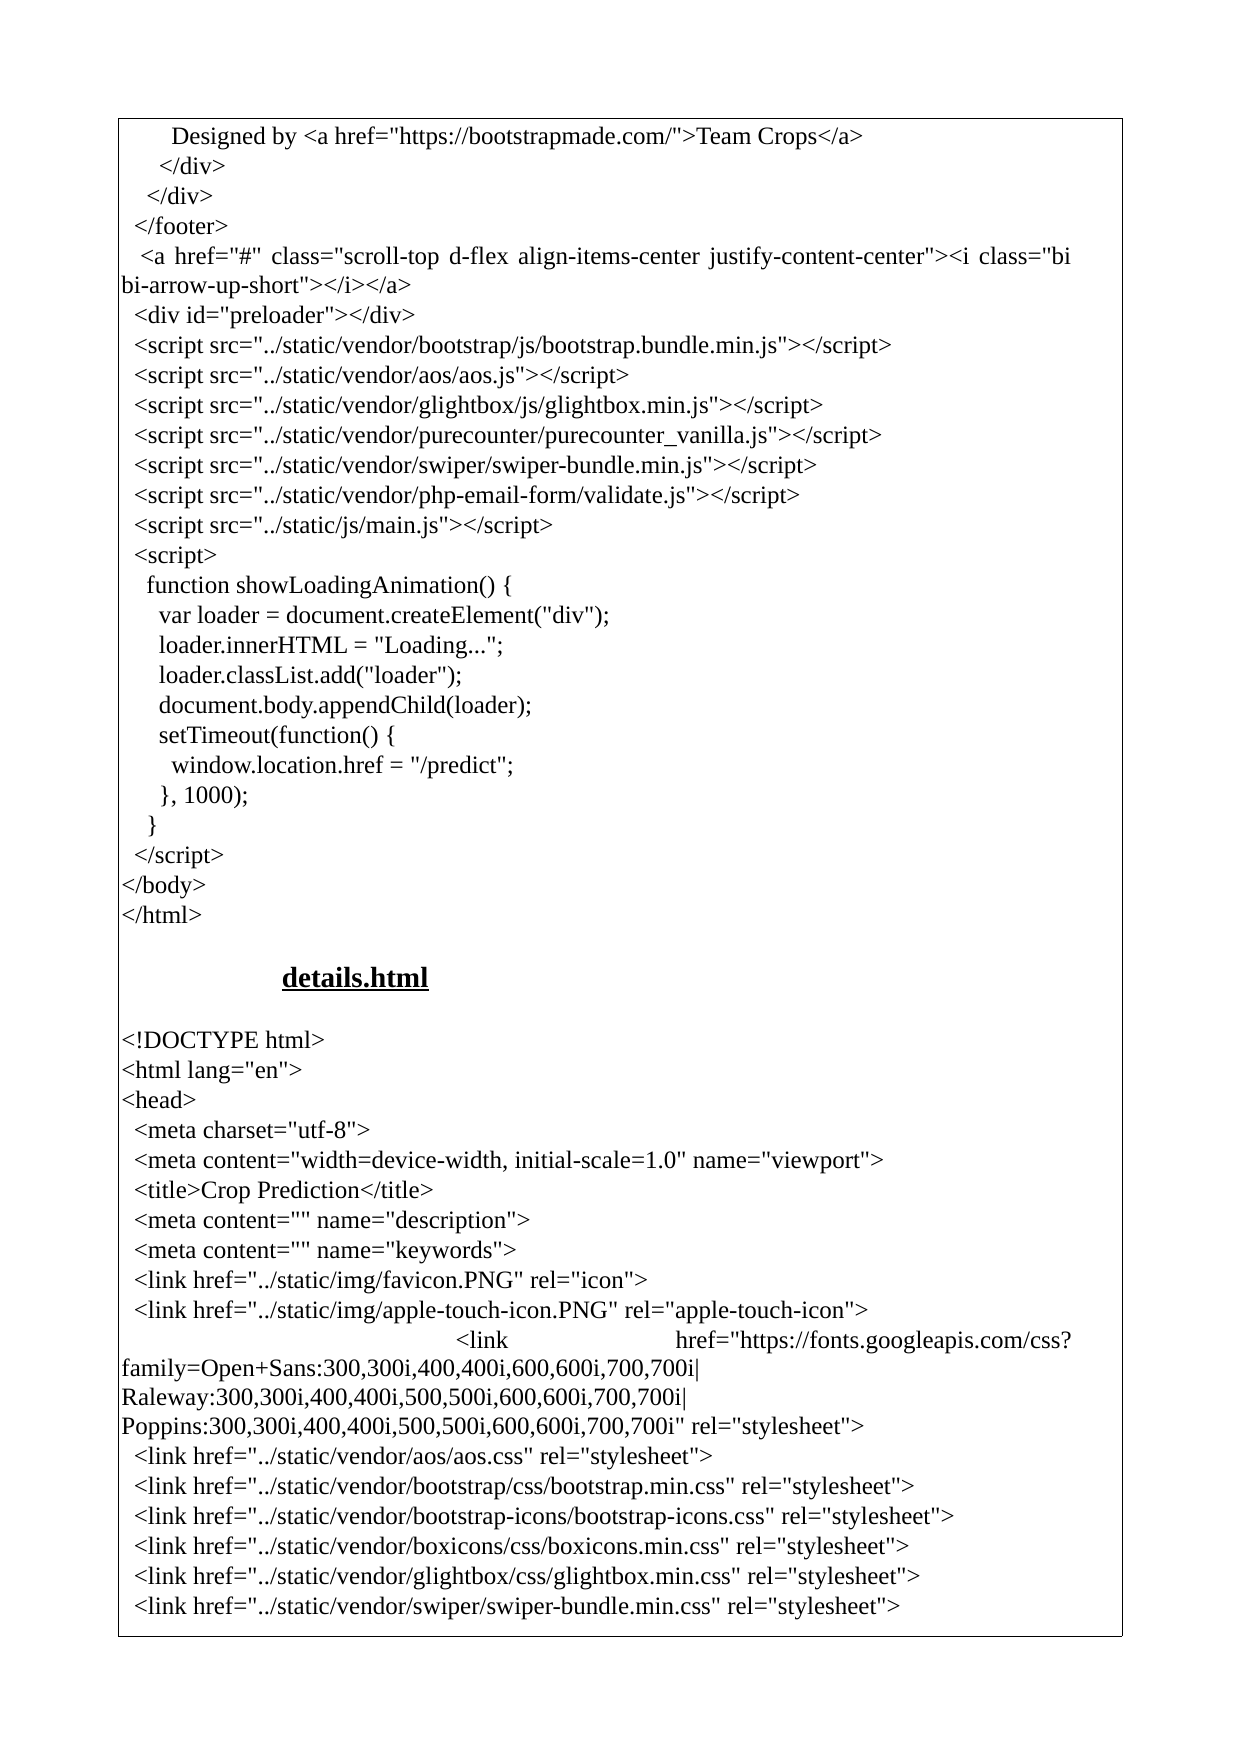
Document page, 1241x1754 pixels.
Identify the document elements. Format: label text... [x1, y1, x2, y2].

text <meta content="width=device-width, initial-scale=1.0" name="viewport"> [121, 1145, 1072, 1173]
text <script src="../static/vendor/aos/aos.js"></script> [121, 360, 1072, 389]
text <link href="../static/vendor/bootstrap-icons/bootstrap-icons.css" rel="stylesheet"> [121, 1501, 1072, 1530]
text <link href="../static/vendor/glightbox/css/glightbox.min.css" rel="stylesheet"> [121, 1561, 1072, 1590]
text <link href="../static/vendor/bootstrap/css/bootstrap.min.css" rel="stylesheet"> [121, 1471, 1072, 1500]
text var loader = document.createElement("div"); [121, 600, 1072, 629]
text <link href="../static/vendor/swiper/swiper-bundle.min.css" rel="stylesheet"> [121, 1591, 1072, 1620]
text <script src="../static/js/main.js"></script> [121, 510, 1072, 539]
text loader.innerHTML = "Loading..."; [121, 630, 1072, 659]
text <meta charset="utf-8"> [121, 1115, 1072, 1143]
text <script src="../static/vendor/swiper/swiper-bundle.min.js"></script> [121, 450, 1072, 479]
text <script> [121, 540, 1072, 569]
text <script src="../static/vendor/bootstrap/js/bootstrap.bundle.min.js"></script> [121, 330, 1072, 359]
text loader.classList.add("loader"); [121, 660, 1072, 689]
text <title>Crop Prediction</title> [121, 1175, 1072, 1203]
text <html lang="en"> [121, 1055, 1072, 1083]
text <script src="../static/vendor/php-email-form/validate.js"></script> [121, 480, 1072, 509]
text <div id="preloader"></div> [121, 300, 1072, 329]
text <head> [121, 1085, 1072, 1113]
text <link href="https://fonts.googleapis.com/css?family=Open+Sans:300,300i,400,400i,600,600i,700,700i|Raleway:300,300i,400,400i,500,500i,600,600i,700,700i|Poppins:300,300i,400,400i,500,500i,600,600i,700,700i" rel="stylesheet"> [121, 1325, 1072, 1440]
text </body> [121, 870, 1072, 899]
text </html> [121, 900, 1072, 929]
text } [121, 810, 1072, 839]
text <meta content="" name="description"> [121, 1205, 1072, 1233]
text Designed by <a href="https://bootstrapmade.com/">Team Crops</a> [121, 121, 1072, 150]
text <meta content="" name="keywords"> [121, 1235, 1072, 1263]
text </footer> [121, 211, 1072, 240]
text }, 1000); [121, 780, 1072, 809]
text <link href="../static/vendor/boxicons/css/boxicons.min.css" rel="stylesheet"> [121, 1531, 1072, 1560]
text function showLoadingAnimation() { [121, 570, 1072, 599]
text window.location.href = "/predict"; [121, 750, 1072, 779]
text <link href="../static/vendor/aos/aos.css" rel="stylesheet"> [121, 1441, 1072, 1470]
text <script src="../static/vendor/glightbox/js/glightbox.min.js"></script> [121, 390, 1072, 419]
text </div> [121, 181, 1072, 210]
text <!DOCTYPE html> [121, 1025, 1072, 1053]
text details.html [121, 960, 1072, 993]
text document.body.appendChild(loader); [121, 690, 1072, 719]
text <script src="../static/vendor/purecounter/purecounter_vanilla.js"></script> [121, 420, 1072, 449]
text setTimeout(function() { [121, 720, 1072, 749]
text </script> [121, 840, 1072, 869]
text <link href="../static/img/favicon.PNG" rel="icon"> [121, 1265, 1072, 1293]
text </div> [121, 151, 1072, 180]
text <a href="#" class="scroll-top d-flex align-items-center justify-content-center"><i class="bi bi-arrow-up-short"></i></a> [121, 241, 1072, 299]
text <link href="../static/img/apple-touch-icon.PNG" rel="apple-touch-icon"> [121, 1295, 1072, 1323]
